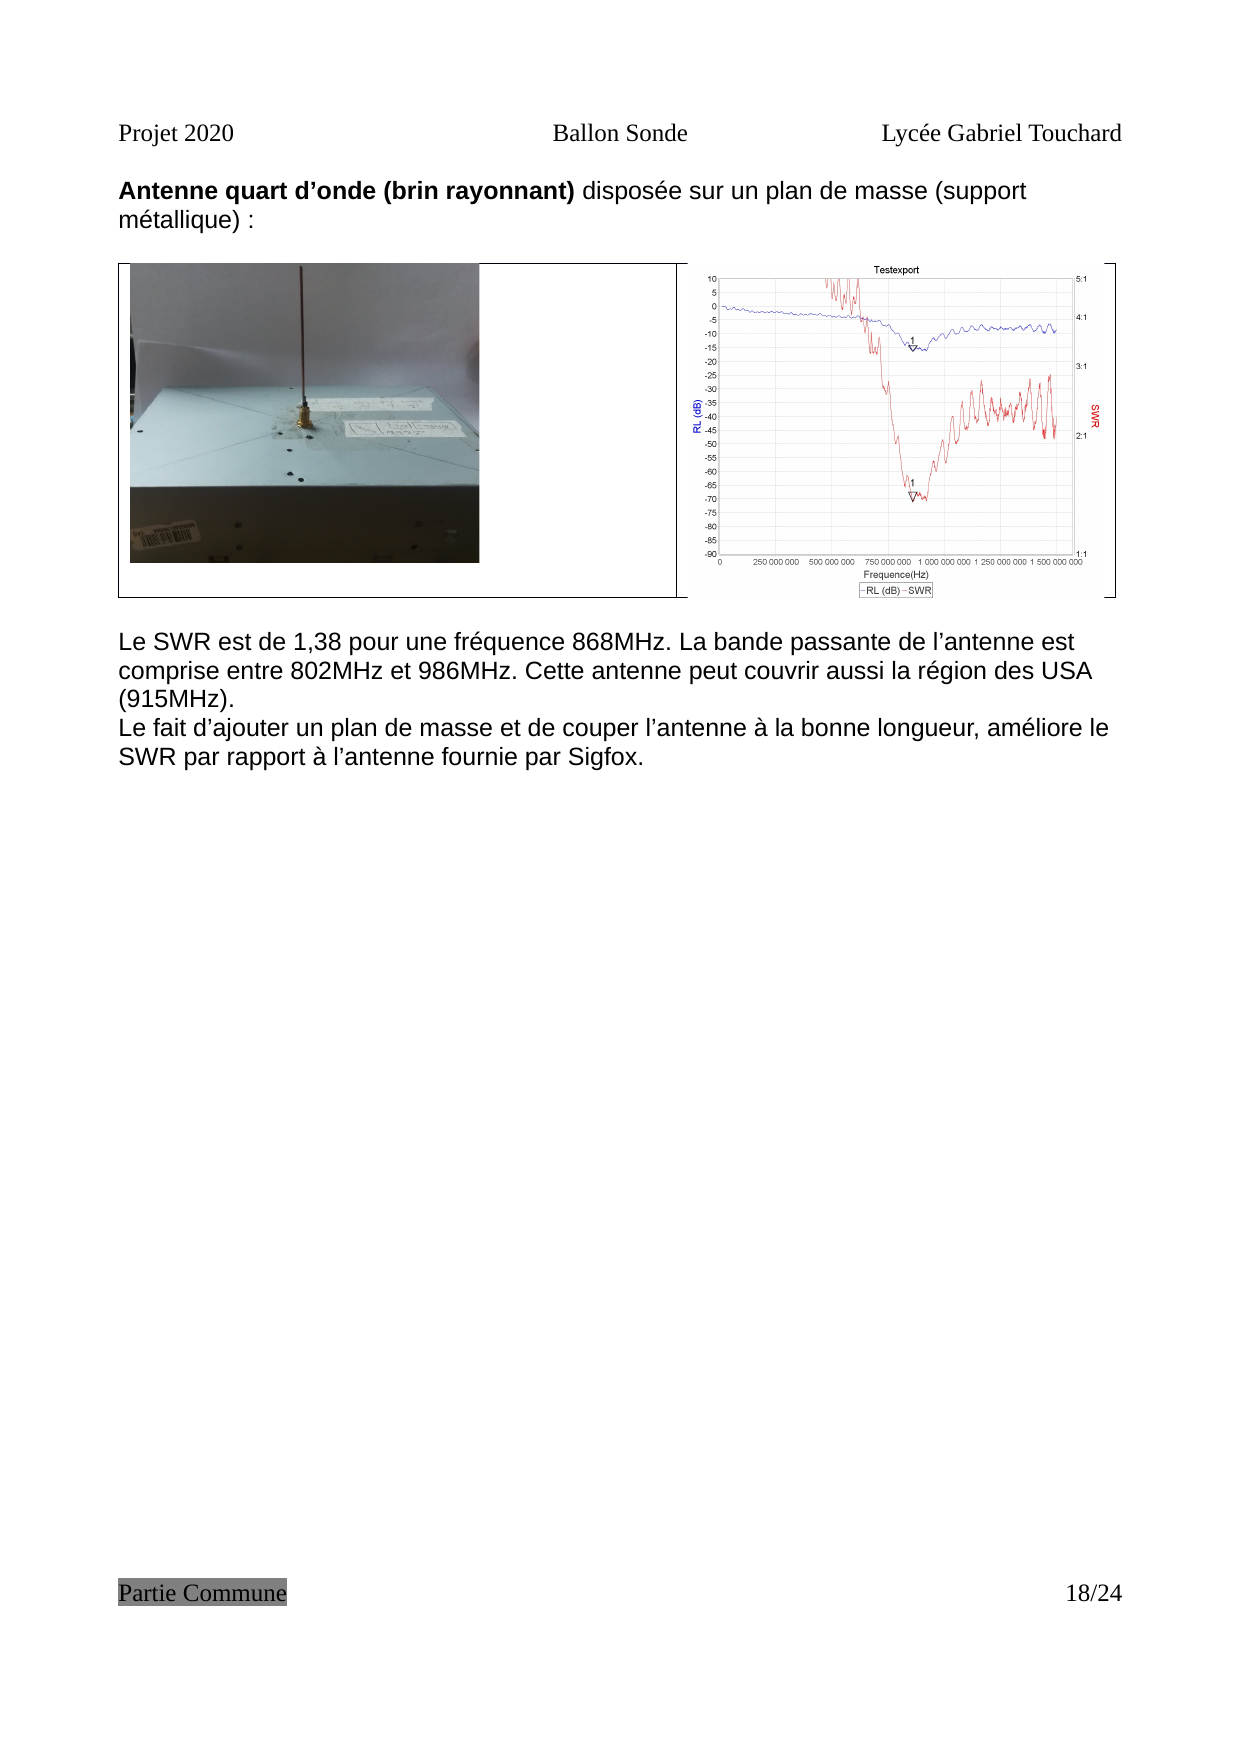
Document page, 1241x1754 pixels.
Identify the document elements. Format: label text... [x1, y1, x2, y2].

text Le SWR est de 1,38 pour une fréquence 868MHz. La bande passante de l’antenne est comprise entre 802MHz et 986MHz. Cette antenne peut couvrir aussi la région des USA (915MHz). [118, 627, 1122, 713]
table_header [1105, 264, 1115, 597]
text Antenne quart d’onde (brin rayonnant) disposée sur un plan de masse (support métallique) : [118, 176, 1122, 234]
text Le fait d’ajouter un plan de masse et de couper l’antenne à la bonne longueur, améliore le SWR par rapport à l’antenne fournie par Sigfox. [118, 713, 1122, 771]
table_header [119, 264, 676, 597]
picture [687, 263, 1105, 598]
table_header [677, 264, 687, 597]
